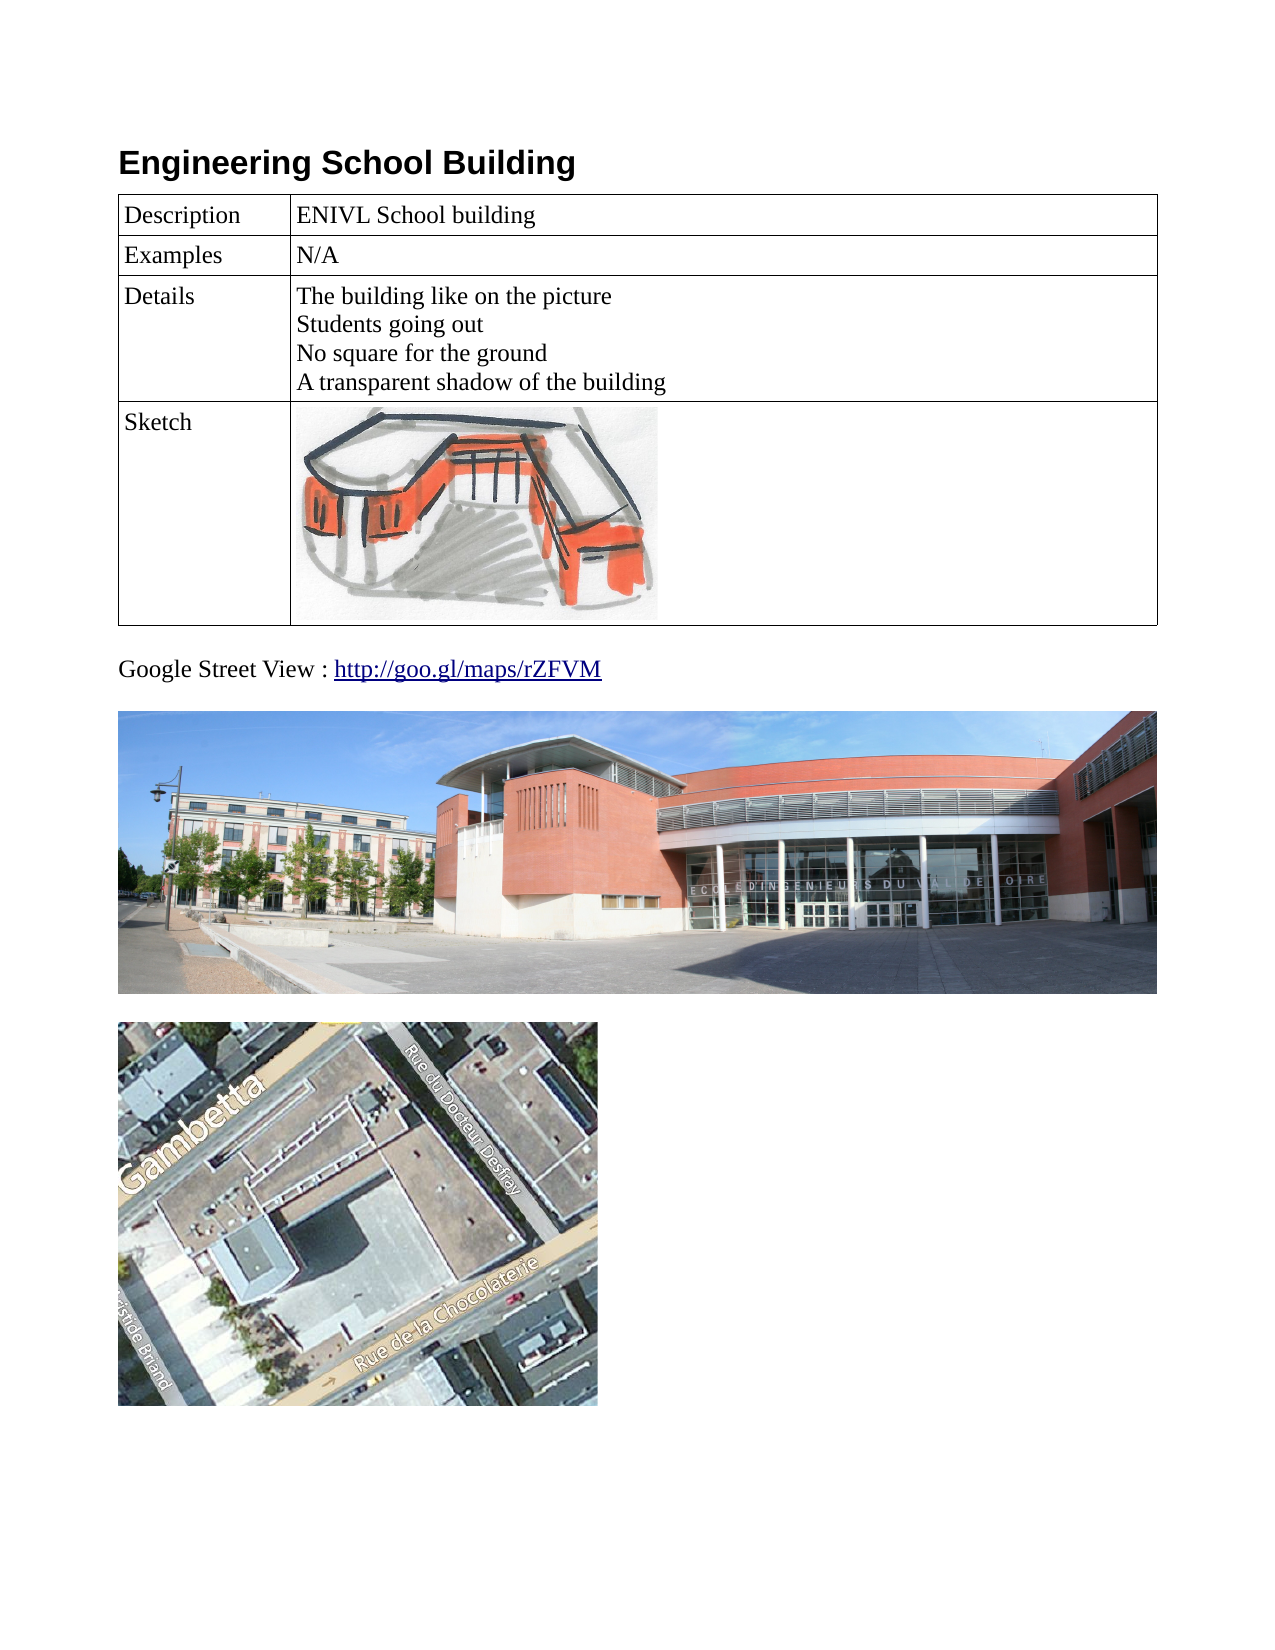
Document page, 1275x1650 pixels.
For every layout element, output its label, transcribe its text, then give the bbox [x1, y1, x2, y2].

subtitle Engineering School Building [118, 143, 1157, 182]
picture [118, 1022, 598, 1406]
picture [118, 711, 1157, 994]
table_cell [291, 402, 1157, 625]
table_cell Examples [119, 236, 290, 275]
table_cell Details [119, 276, 290, 401]
table_cell N/A [291, 236, 1157, 275]
text Google Street View : http://goo.gl/maps/rZFVM [118, 654, 1157, 683]
table_cell The building like on the picture Students going out No square for the ground A transparent shadow of the building [291, 276, 1157, 401]
table_cell Sketch [119, 402, 290, 625]
table_header ENIVL School building [291, 195, 1157, 234]
table_header Description [119, 195, 290, 234]
picture [296, 407, 658, 620]
